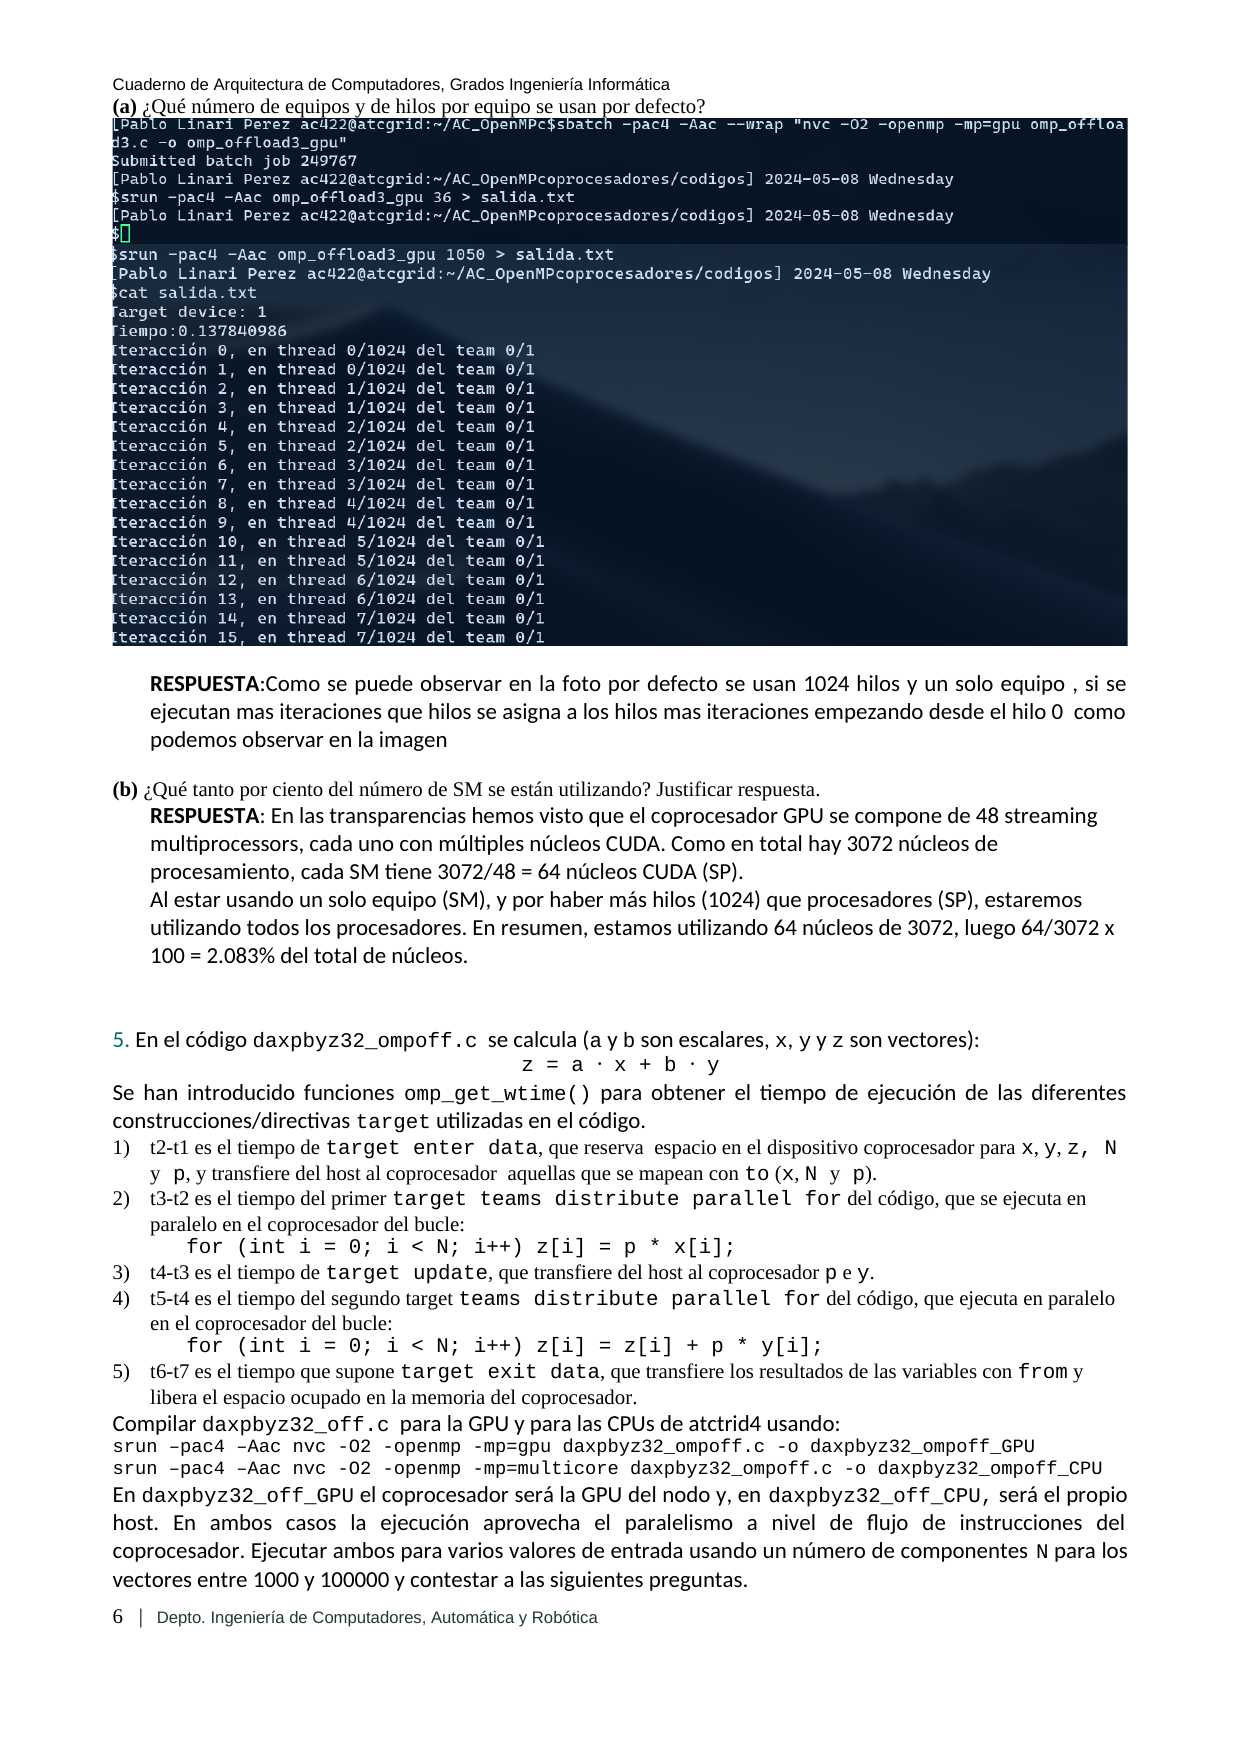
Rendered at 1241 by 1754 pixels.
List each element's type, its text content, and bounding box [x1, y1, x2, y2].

text Se han introducido funciones omp_get_wtime() para obtener el tiempo de ejecución de las diferentes construcciones/directivas target utilizadas en el código. [112, 1078, 1128, 1135]
text RESPUESTA:Como se puede observar en la foto por defecto se usan 1024 hilos y un solo equipo , si se ejecutan mas iteraciones que hilos se asigna a los hilos mas iteraciones empezando desde el hilo 0 como podemos observar en la imagen [150, 669, 1128, 753]
text En daxpbyz32_off_GPU el coprocesador será la GPU del nodo y, en daxpbyz32_off_CPU, será el propio host. En ambos casos la ejecución aprovecha el paralelismo a nivel de flujo de instrucciones del coprocesador. Ejecutar ambos para varios valores de entrada usando un número de componentes N para los vectores entre 1000 y 100000 y contestar a las siguientes preguntas. [112, 1480, 1128, 1593]
text Al estar usando un solo equipo (SM), y por haber más hilos (1024) que procesadores (SP), estaremos [150, 886, 1128, 913]
text 100 = 2.083% del total de núcleos. [150, 942, 1128, 969]
text 5. En el código daxpbyz32_ompoff.c se calcula (a y b son escalares, x, y y z son vectores): [112, 1026, 1128, 1054]
text utilizando todos los procesadores. En resumen, estamos utilizando 64 núcleos de 3072, luego 64/3072 x [150, 913, 1128, 942]
text RESPUESTA: En las transparencias hemos visto que el coprocesador GPU se compone de 48 streaming [150, 801, 1128, 829]
text z = a  x + b  y [112, 1054, 1128, 1078]
list t3-t2 es el tiempo del primer target teams distribute parallel for del código, que se ejecuta en paralelo en el coprocesador del bucle: [112, 1186, 1128, 1236]
list t6-t7 es el tiempo que supone target exit data, que transfiere los resultados de las variables con from y libera el espacio ocupado en la memoria del coprocesador. [112, 1359, 1128, 1409]
list t5-t4 es el tiempo del segundo target teams distribute parallel for del código, que ejecuta en paralelo en el coprocesador del bucle: [112, 1286, 1128, 1335]
list t4-t3 es el tiempo de target update, que transfiere del host al coprocesador p e y. [112, 1260, 1128, 1286]
text srun –pac4 –Aac nvc -O2 -openmp -mp=multicore daxpbyz32_ompoff.c -o daxpbyz32_ompoff_CPU [112, 1458, 1128, 1480]
picture [112, 118, 1128, 646]
text Compilar daxpbyz32_off.c para la GPU y para las CPUs de atctrid4 usando: [112, 1409, 1128, 1437]
text multiprocessors, cada uno con múltiples núcleos CUDA. Como en total hay 3072 núcleos de [150, 829, 1128, 857]
list t2-t1 es el tiempo de target enter data, que reserva espacio en el dispositivo coprocesador para x, y, z, N y p, y transfiere del host al coprocesador aquellas que se mapean con to (x, N y p). [112, 1135, 1128, 1186]
list (b) ¿Qué tanto por ciento del número de SM se están utilizando? Justificar respuesta. [112, 777, 1128, 801]
text srun –pac4 –Aac nvc -O2 -openmp -mp=gpu daxpbyz32_ompoff.c -o daxpbyz32_ompoff_GPU [112, 1437, 1128, 1458]
list for (int i = 0; i < N; i++) z[i] = z[i] + p * y[i]; [186, 1335, 1128, 1359]
list (a) ¿Qué número de equipos y de hilos por equipo se usan por defecto? [112, 94, 1128, 118]
list for (int i = 0; i < N; i++) z[i] = p * x[i]; [186, 1236, 1128, 1260]
text procesamiento, cada SM tiene 3072/48 = 64 núcleos CUDA (SP). [150, 857, 1128, 886]
